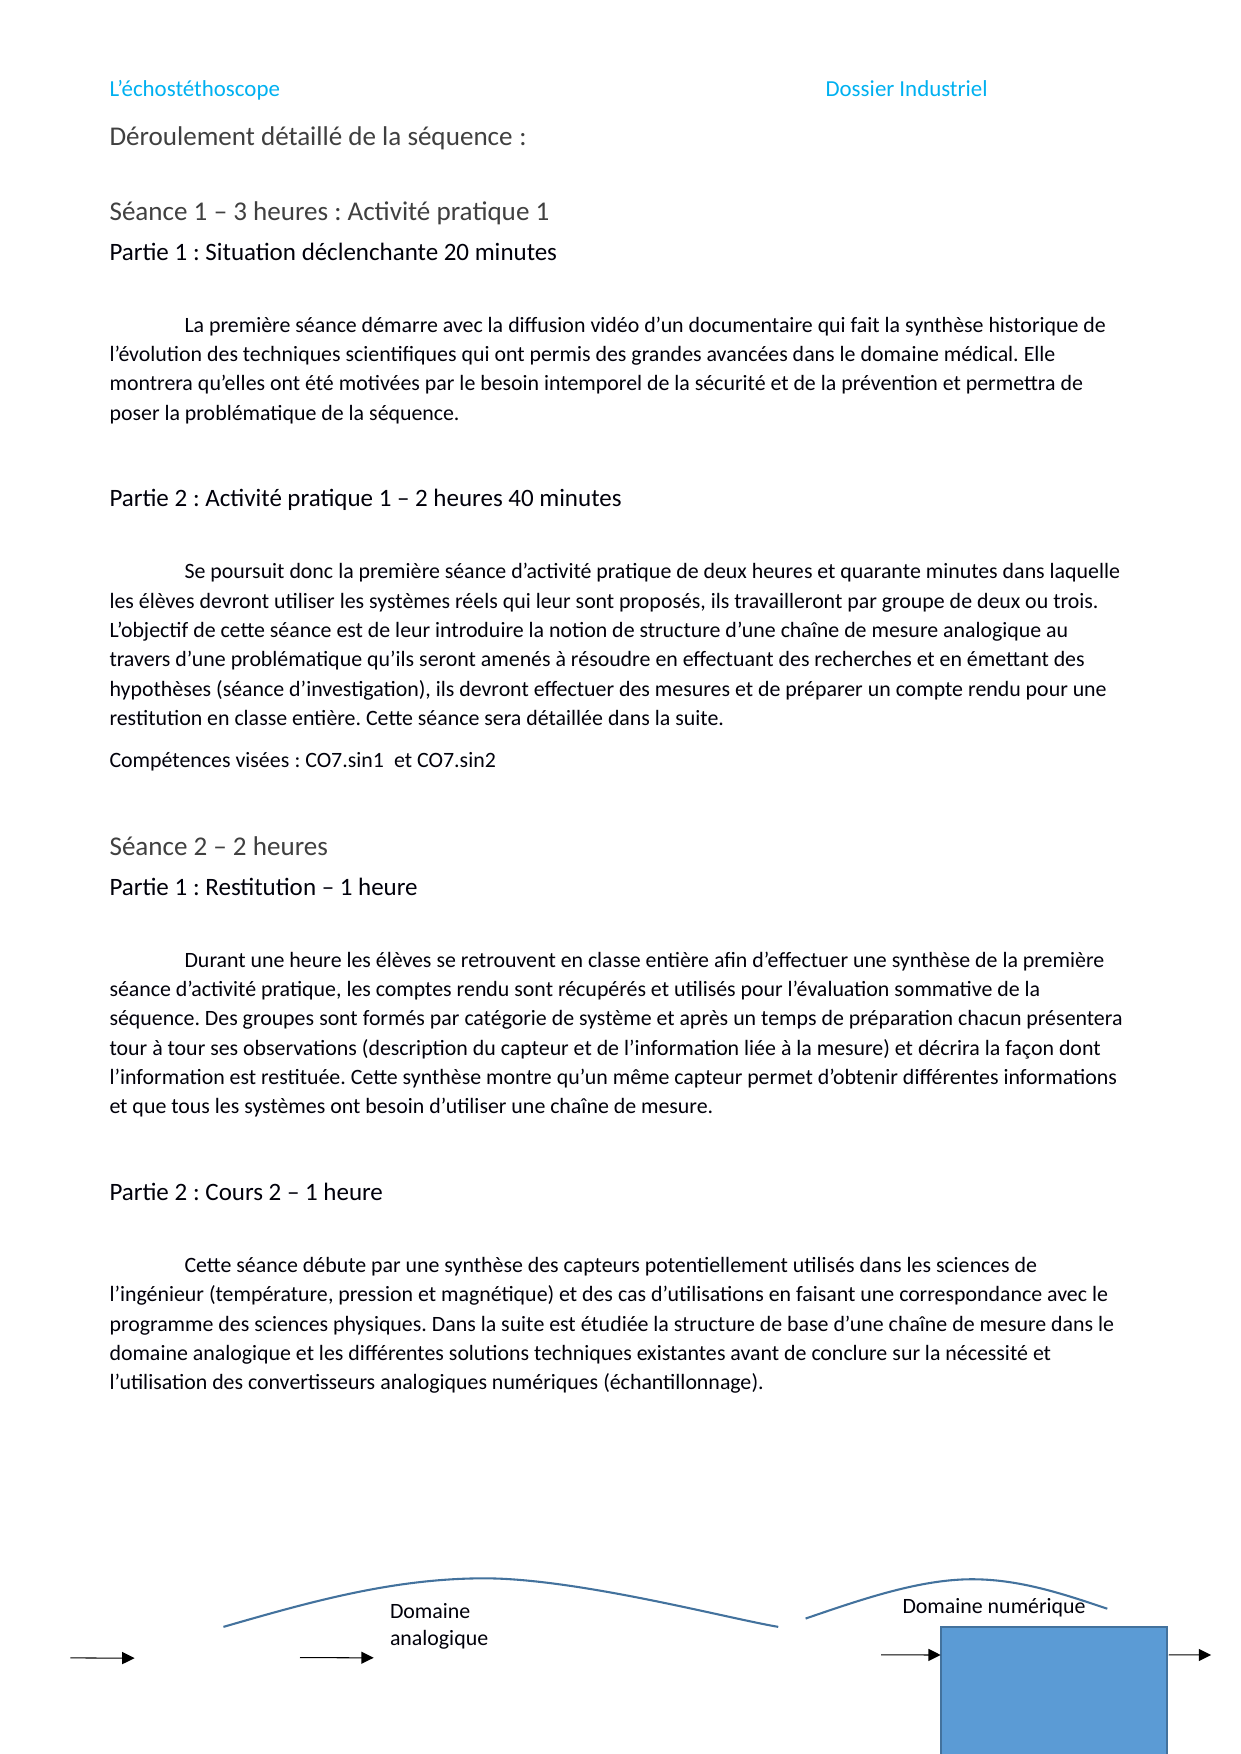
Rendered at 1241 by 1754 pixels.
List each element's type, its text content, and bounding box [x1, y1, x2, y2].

subtitle Partie 1 : Restitution – 1 heure [109, 871, 1131, 901]
text Se poursuit donc la première séance d’activité pratique de deux heures et quarante minutes dans laquelle les élèves devront utiliser les systèmes réels qui leur sont proposés, ils travailleront par groupe de deux ou trois. L’objectif de cette séance est de leur introduire la notion de structure d’une chaîne de mesure analogique au travers d’une problématique qu’ils seront amenés à résoudre en effectuant des recherches et en émettant des hypothèses (séance d’investigation), ils devront effectuer des mesures et de préparer un compte rendu pour une restitution en classe entière. Cette séance sera détaillée dans la suite. [109, 558, 1131, 731]
subtitle Séance 1 – 3 heures : Activité pratique 1 [109, 194, 1131, 227]
text Cette séance débute par une synthèse des capteurs potentiellement utilisés dans les sciences de l’ingénieur (température, pression et magnétique) et des cas d’utilisations en faisant une correspondance avec le programme des sciences physiques. Dans la suite est étudiée la structure de base d’une chaîne de mesure dans le domaine analogique et les différentes solutions techniques existantes avant de conclure sur la nécessité et l’utilisation des convertisseurs analogiques numériques (échantillonnage). [109, 1251, 1131, 1395]
subtitle Séance 2 – 2 heures [109, 829, 1131, 862]
text Durant une heure les élèves se retrouvent en classe entière afin d’effectuer une synthèse de la première séance d’activité pratique, les comptes rendu sont récupérés et utilisés pour l’évaluation sommative de la séquence. Des groupes sont formés par catégorie de système et après un temps de préparation chacun présentera tour à tour ses observations (description du capteur et de l’information liée à la mesure) et décrira la façon dont l’information est restituée. Cette synthèse montre qu’un même capteur permet d’obtenir différentes informations et que tous les systèmes ont besoin d’utiliser une chaîne de mesure. [109, 946, 1131, 1119]
subtitle Partie 2 : Activité pratique 1 – 2 heures 40 minutes [109, 482, 1131, 513]
subtitle Déroulement détaillé de la séquence : [109, 119, 1131, 153]
subtitle Partie 1 : Situation déclenchante 20 minutes [109, 236, 1131, 266]
subtitle Partie 2 : Cours 2 – 1 heure [109, 1176, 1131, 1206]
text La première séance démarre avec la diffusion vidéo d’un documentaire qui fait la synthèse historique de l’évolution des techniques scientifiques qui ont permis des grandes avancées dans le domaine médical. Elle montrera qu’elles ont été motivées par le besoin intemporel de la sécurité et de la prévention et permettra de poser la problématique de la séquence. [109, 311, 1131, 426]
text Compétences visées : CO7.sin1 et CO7.sin2 [109, 746, 1131, 772]
